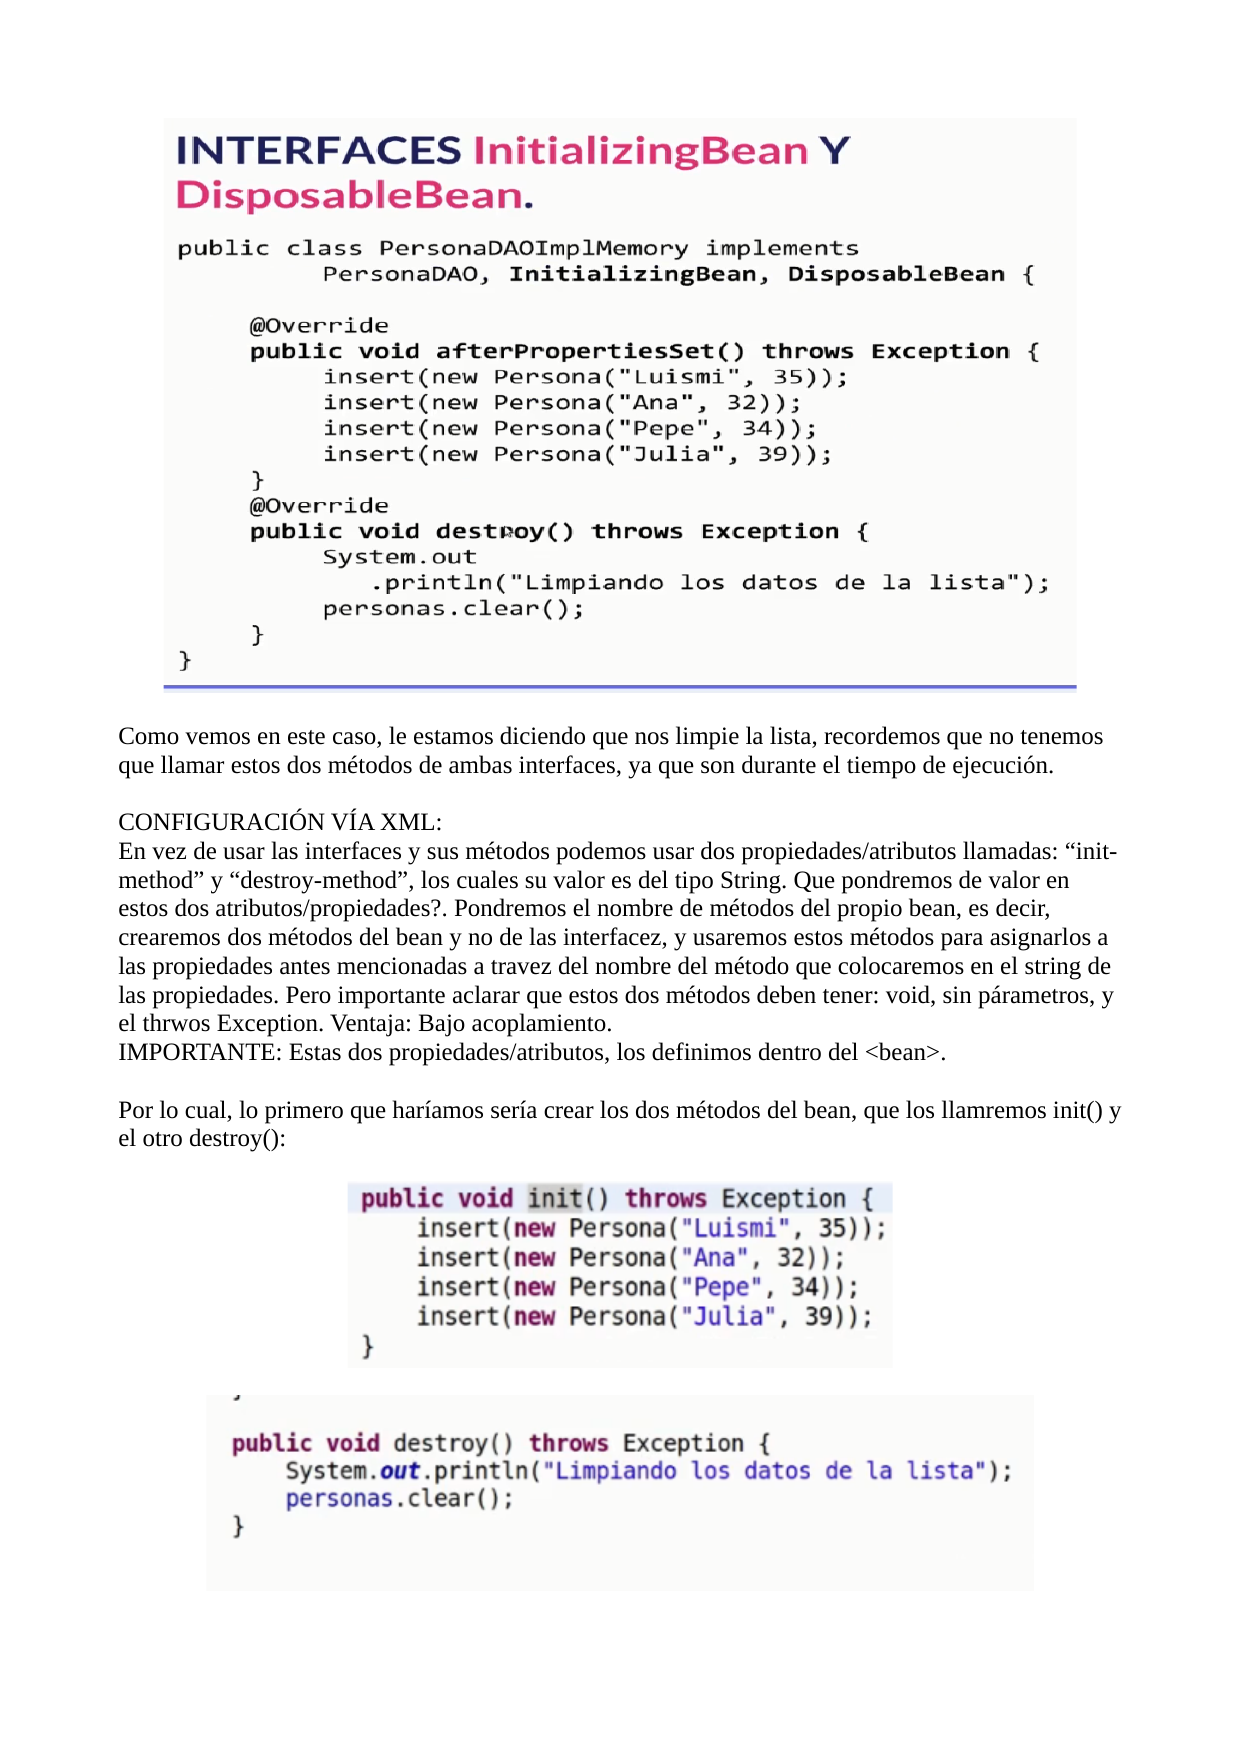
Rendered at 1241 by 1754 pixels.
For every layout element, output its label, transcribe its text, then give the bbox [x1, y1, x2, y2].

text IMPORTANTE: Estas dos propiedades/atributos, los definimos dentro del <bean>. [118, 1037, 1122, 1066]
text En vez de usar las interfaces y sus métodos podemos usar dos propiedades/atributos llamadas: “init-method” y “destroy-method”, los cuales su valor es del tipo String. Que pondremos de valor en estos dos atributos/propiedades?. Pondremos el nombre de métodos del propio bean, es decir, crearemos dos métodos del bean y no de las interfacez, y usaremos estos métodos para asignarlos a las propiedades antes mencionadas a travez del nombre del método que colocaremos en el string de las propiedades. Pero importante aclarar que estos dos métodos deben tener: void, sin párametros, y el thrwos Exception. Ventaja: Bajo acoplamiento. [118, 836, 1122, 1037]
text Como vemos en este caso, le estamos diciendo que nos limpie la lista, recordemos que no tenemos que llamar estos dos métodos de ambas interfaces, ya que son durante el tiempo de ejecución. [118, 721, 1122, 778]
text Por lo cual, lo primero que haríamos sería crear los dos métodos del bean, que los llamremos init() y [118, 1095, 1122, 1123]
text el otro destroy(): [118, 1123, 1122, 1152]
text CONFIGURACIÓN VÍA XML: [118, 807, 1122, 836]
